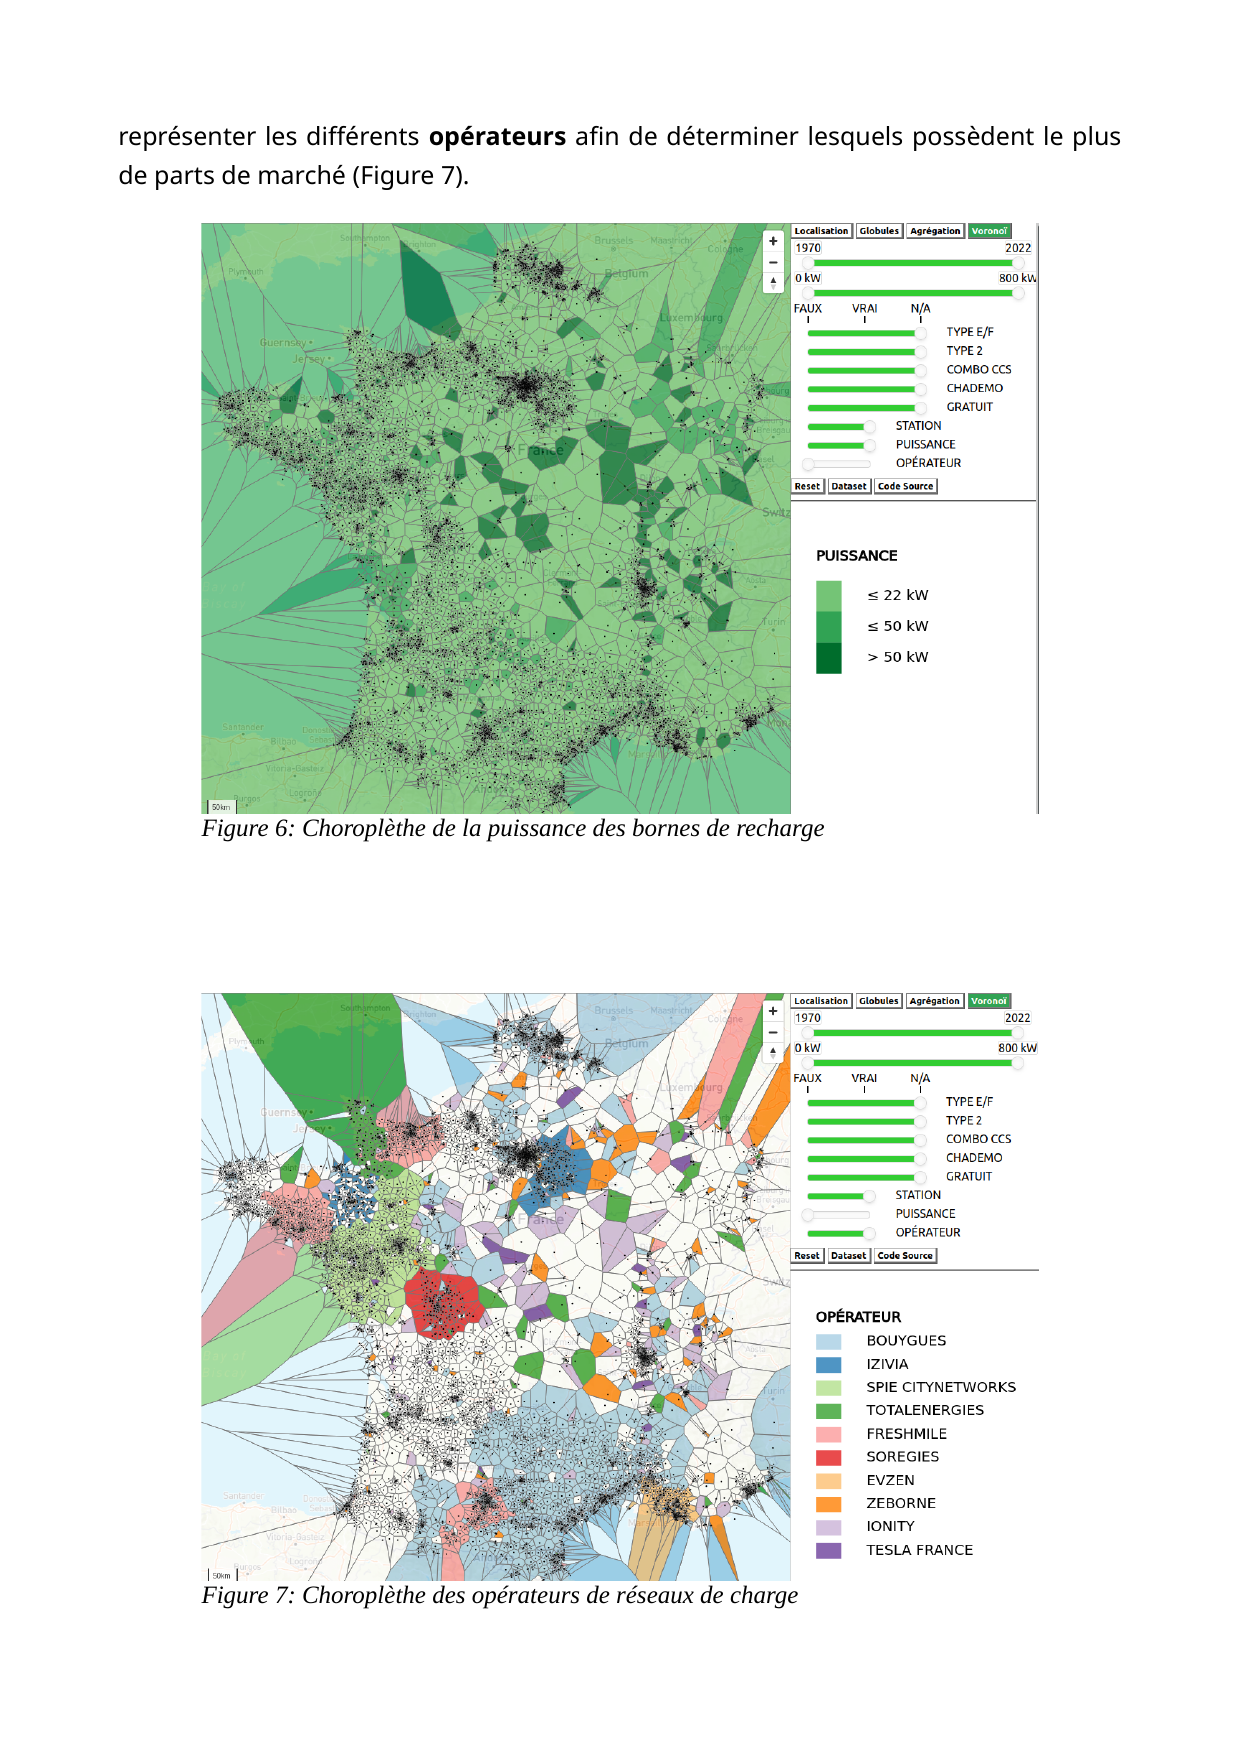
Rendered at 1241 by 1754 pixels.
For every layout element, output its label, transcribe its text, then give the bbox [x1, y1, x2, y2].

text Figure 6: Choroplèthe de la puissance des bornes de recharge [201, 814, 1039, 842]
text représenter les différents opérateurs afin de déterminer lesquels possèdent le plus de parts de marché (Figure 7). [118, 118, 1122, 191]
text Figure 7: Choroplèthe des opérateurs de réseaux de charge [201, 1581, 1039, 1609]
picture [201, 223, 1039, 814]
picture [201, 993, 1039, 1581]
